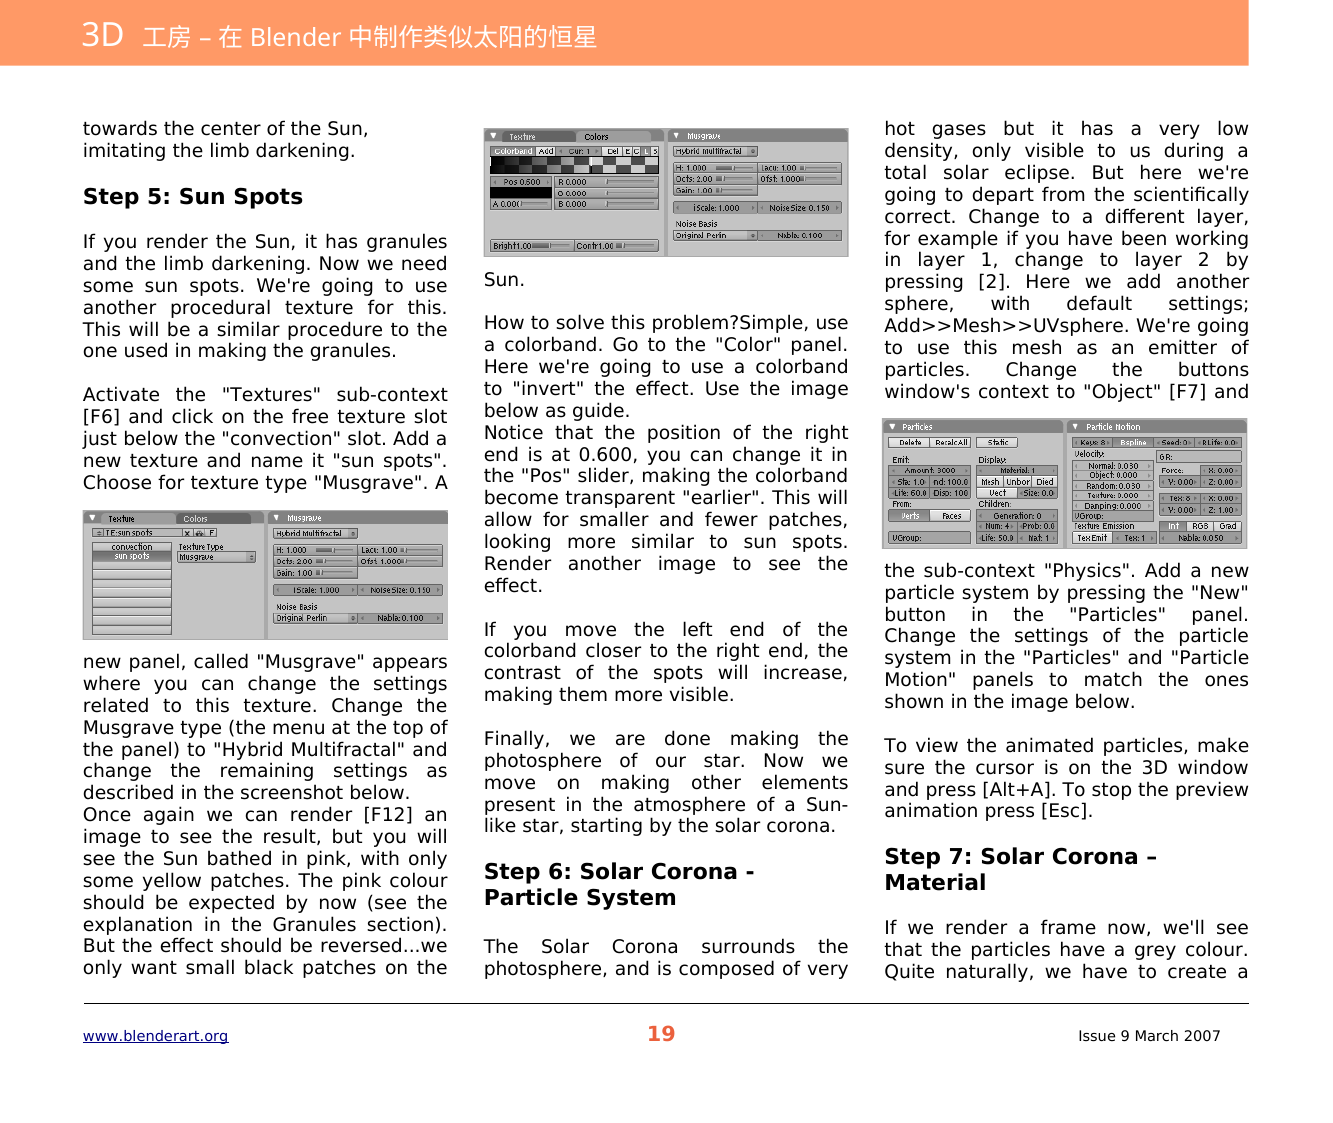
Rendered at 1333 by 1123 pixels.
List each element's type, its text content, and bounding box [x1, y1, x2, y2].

text Step 7: Solar Corona – Material [884, 822, 1249, 895]
text How to solve this problem?Simple, use a colorband. Go to the "Color" panel. Here we're going to use a colorband to "invert" the effect. Use the image below as guide. [483, 290, 849, 422]
text Step 6: Solar Corona - Particle System [483, 837, 849, 910]
text Once again we can render [F12] an image to see the result, but you will see the Sun bathed in pink, with only some yellow patches. The pink colour should be expected by now (see the explanation in the Granules section). But the effect should be reversed...we only want small black patches on the [83, 804, 448, 979]
text If you render the Sun, it has granules and the limb darkening. Now we need some sun spots. We're going to use another procedural texture for this. This will be a similar procedure to the one used in making the granules. [83, 209, 448, 362]
text Step 5: Sun Spots [83, 162, 448, 209]
picture [483, 128, 849, 257]
text new panel, called "Musgrave" appears where you can change the settings related to this texture. Change the Musgrave type (the menu at the top of the panel) to "Hybrid Multifractal" and change the remaining settings as described in the screenshot below. [83, 640, 448, 804]
text Notice that the position of the right end is at 0.600, you can change it in the "Pos" slider, making the colorband become transparent "earlier". This will allow for smaller and fewer patches, looking more similar to sun spots. Render another image to see the effect. [483, 422, 849, 597]
text The Solar Corona surrounds the photosphere, and is composed of very [483, 936, 849, 979]
picture [82, 510, 448, 640]
text If you move the left end of the colorband closer to the right end, the contrast of the spots will increase, making them more visible. [483, 597, 849, 706]
picture [881, 418, 1248, 549]
text Finally, we are done making the photosphere of our star. Now we move on making other elements present in the atmosphere of a Sun-like star, starting by the solar corona. [483, 706, 849, 837]
text Activate the "Textures" sub-context [F6] and click on the free texture slot just below the "convection" slot. Add a new texture and name it "sun spots". Choose for texture type "Musgrave". A [83, 362, 448, 510]
text If we render a frame now, we'll see that the particles have a grey colour. Quite naturally, we have to create a [884, 895, 1249, 983]
text Sun. [483, 257, 849, 290]
text To view the animated particles, make sure the cursor is on the 3D window and press [Alt+A]. To stop the preview animation press [Esc]. [884, 735, 1249, 822]
text towards the center of the Sun, imitating the limb darkening. [83, 118, 448, 162]
text hot gases but it has a very low density, only visible to us during a total solar eclipse. But here we're going to depart from the scientifically correct. Change to a different layer, for example if you have been working in layer 1, change to layer 2 by pressing [2]. Here we add another sphere, with default settings; Add>>Mesh>>UVsphere. We're going to use this mesh as an emitter of particles. Change the buttons window's context to "Object" [F7] and the sub-context "Physics". Add a new particle system by pressing the "New" button in the "Particles" panel. Change the settings of the particle system in the "Particles" and "Particle Motion" panels to match the ones shown in the image below. [884, 118, 1249, 713]
